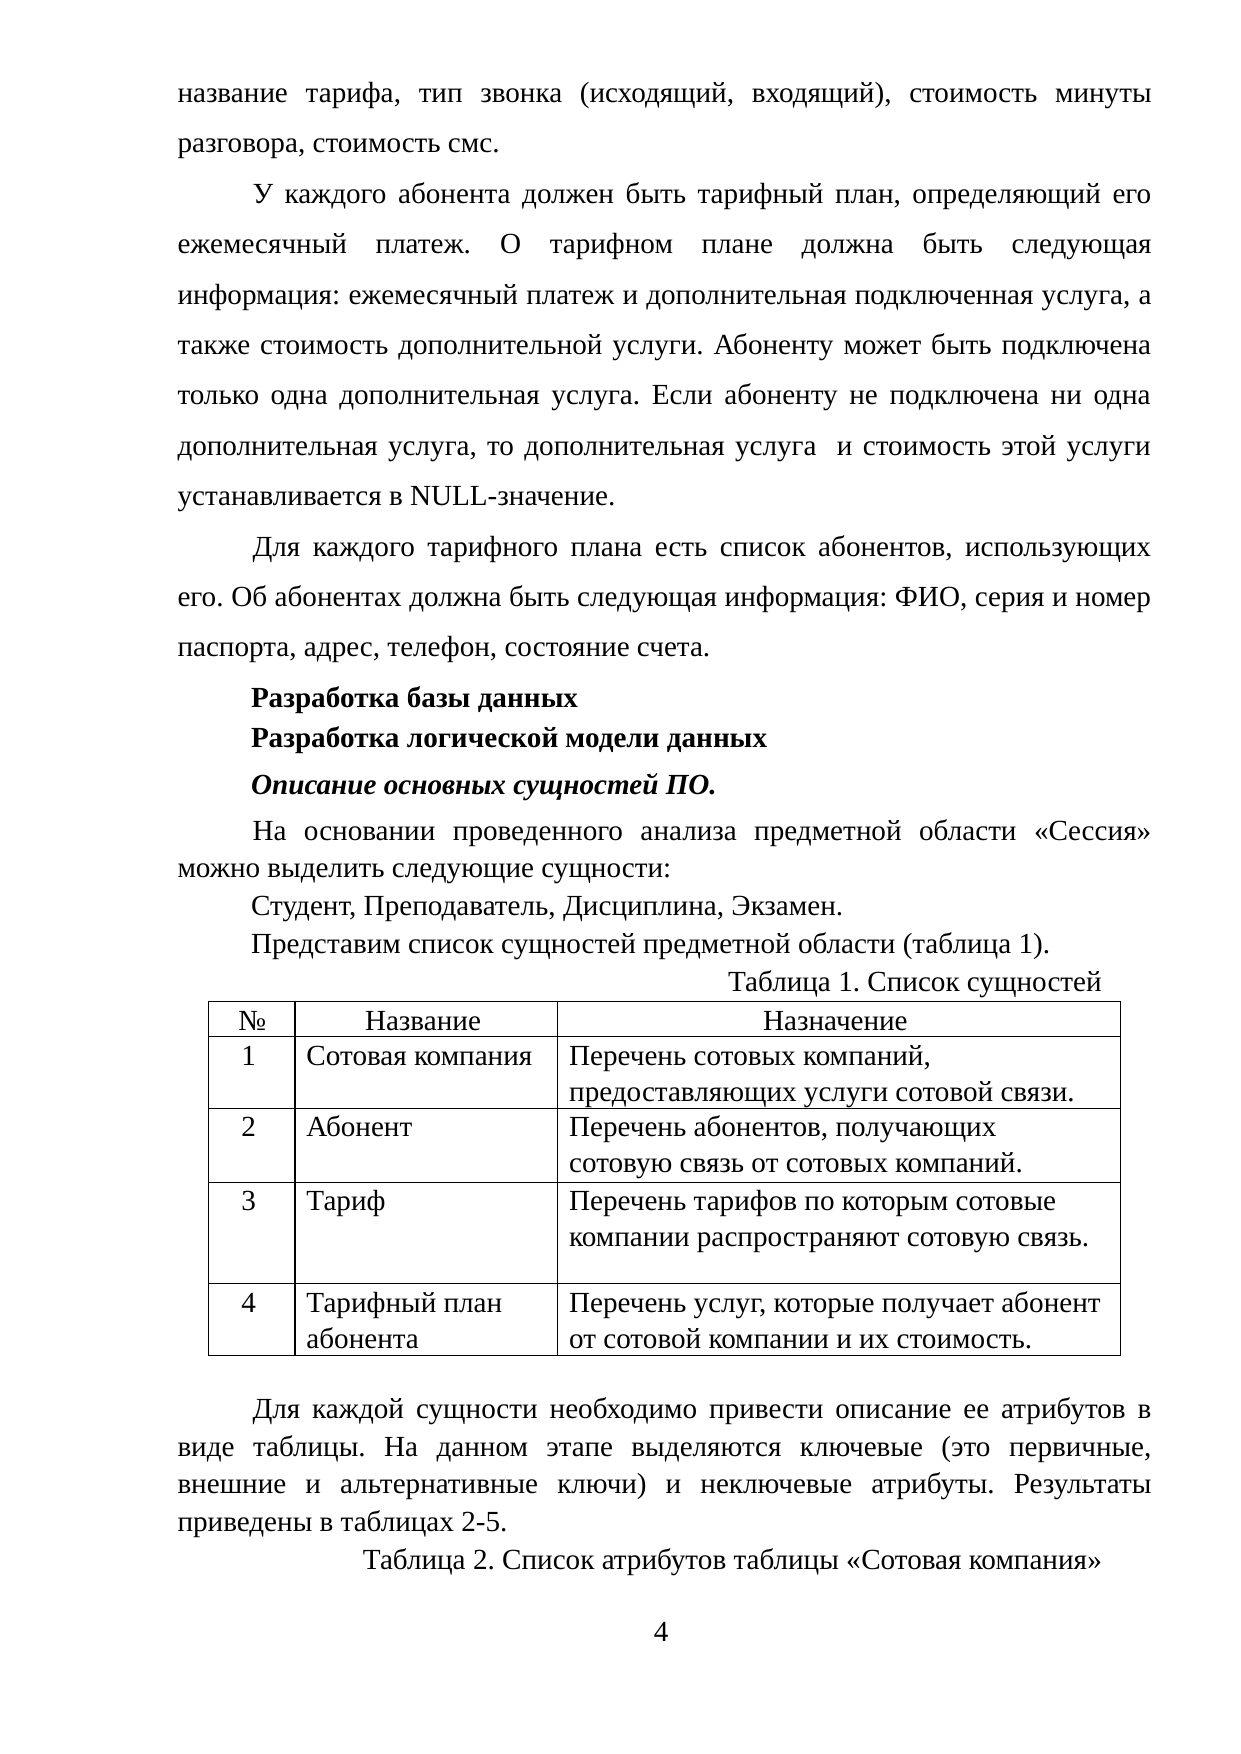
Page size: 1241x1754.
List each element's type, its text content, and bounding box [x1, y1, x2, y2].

table_cell Абонент [296, 1109, 557, 1182]
text Таблица 1. Список сущностей [177, 964, 1109, 998]
text Описание основных сущностей ПО. [251, 767, 978, 800]
text Представим список сущностей предметной области (таблица 1). [251, 927, 1152, 960]
table_cell Перечень сотовых компаний, предоставляющих услуги сотовой связи. [558, 1037, 1120, 1108]
table_cell 3 [209, 1183, 294, 1283]
text У каждого абонента должен быть тарифный план, определяющий его ежемесячный платеж. О тарифном плане должна быть следующая информация: ежемесячный платеж и дополнительная подключенная услуга, а также стоимость дополнительной услуги. Абоненту может быть подключена только одна дополнительная услуга. Если абоненту не подключена ни одна дополнительная услуга, то дополнительная услуга и стоимость этой услуги устанавливается в NULL-значение. [177, 176, 1152, 512]
text Таблица 2. Список атрибутов таблицы «Сотовая компания» [177, 1542, 1109, 1576]
text Для каждого тарифного плана есть список абонентов, использующих его. Об абонентах должна быть следующая информация: ФИО, серия и номер паспорта, адрес, телефон, состояние счета. [177, 529, 1152, 663]
table_header № [209, 1002, 294, 1036]
table_cell Тариф [296, 1183, 557, 1283]
table_cell 1 [209, 1037, 294, 1108]
table_header Назначение [558, 1002, 1120, 1036]
text Студент, Преподаватель, Дисциплина, Экзамен. [251, 888, 1152, 922]
table_cell 4 [209, 1284, 294, 1355]
table_cell Перечень тарифов по которым сотовые компании распространяют сотовую связь. [558, 1183, 1120, 1283]
table_cell Тарифный план абонента [296, 1284, 557, 1355]
table_cell Сотовая компания [296, 1037, 557, 1108]
table_header Название [296, 1002, 557, 1036]
subtitle Разработка базы данных [251, 680, 1152, 714]
text На основании проведенного анализа предметной области «Cессия» можно выделить следующие сущности: [177, 813, 1152, 884]
subtitle Разработка логической модели данных [251, 721, 978, 754]
text название тарифа, тип звонка (исходящий, входящий), стоимость минуты разговора, стоимость смс. [177, 75, 1152, 159]
table_cell Перечень услуг, которые получает абонент от сотовой компании и их стоимость. [558, 1284, 1120, 1355]
text Для каждой сущности необходимо привести описание ее атрибутов в виде таблицы. На данном этапе выделяются ключевые (это первичные, внешние и альтернативные ключи) и неключевые атрибуты. Результаты приведены в таблицах 2-5. [177, 1392, 1152, 1538]
table_cell Перечень абонентов, получающих сотовую связь от сотовых компаний. [558, 1109, 1120, 1182]
table_cell 2 [209, 1109, 294, 1182]
